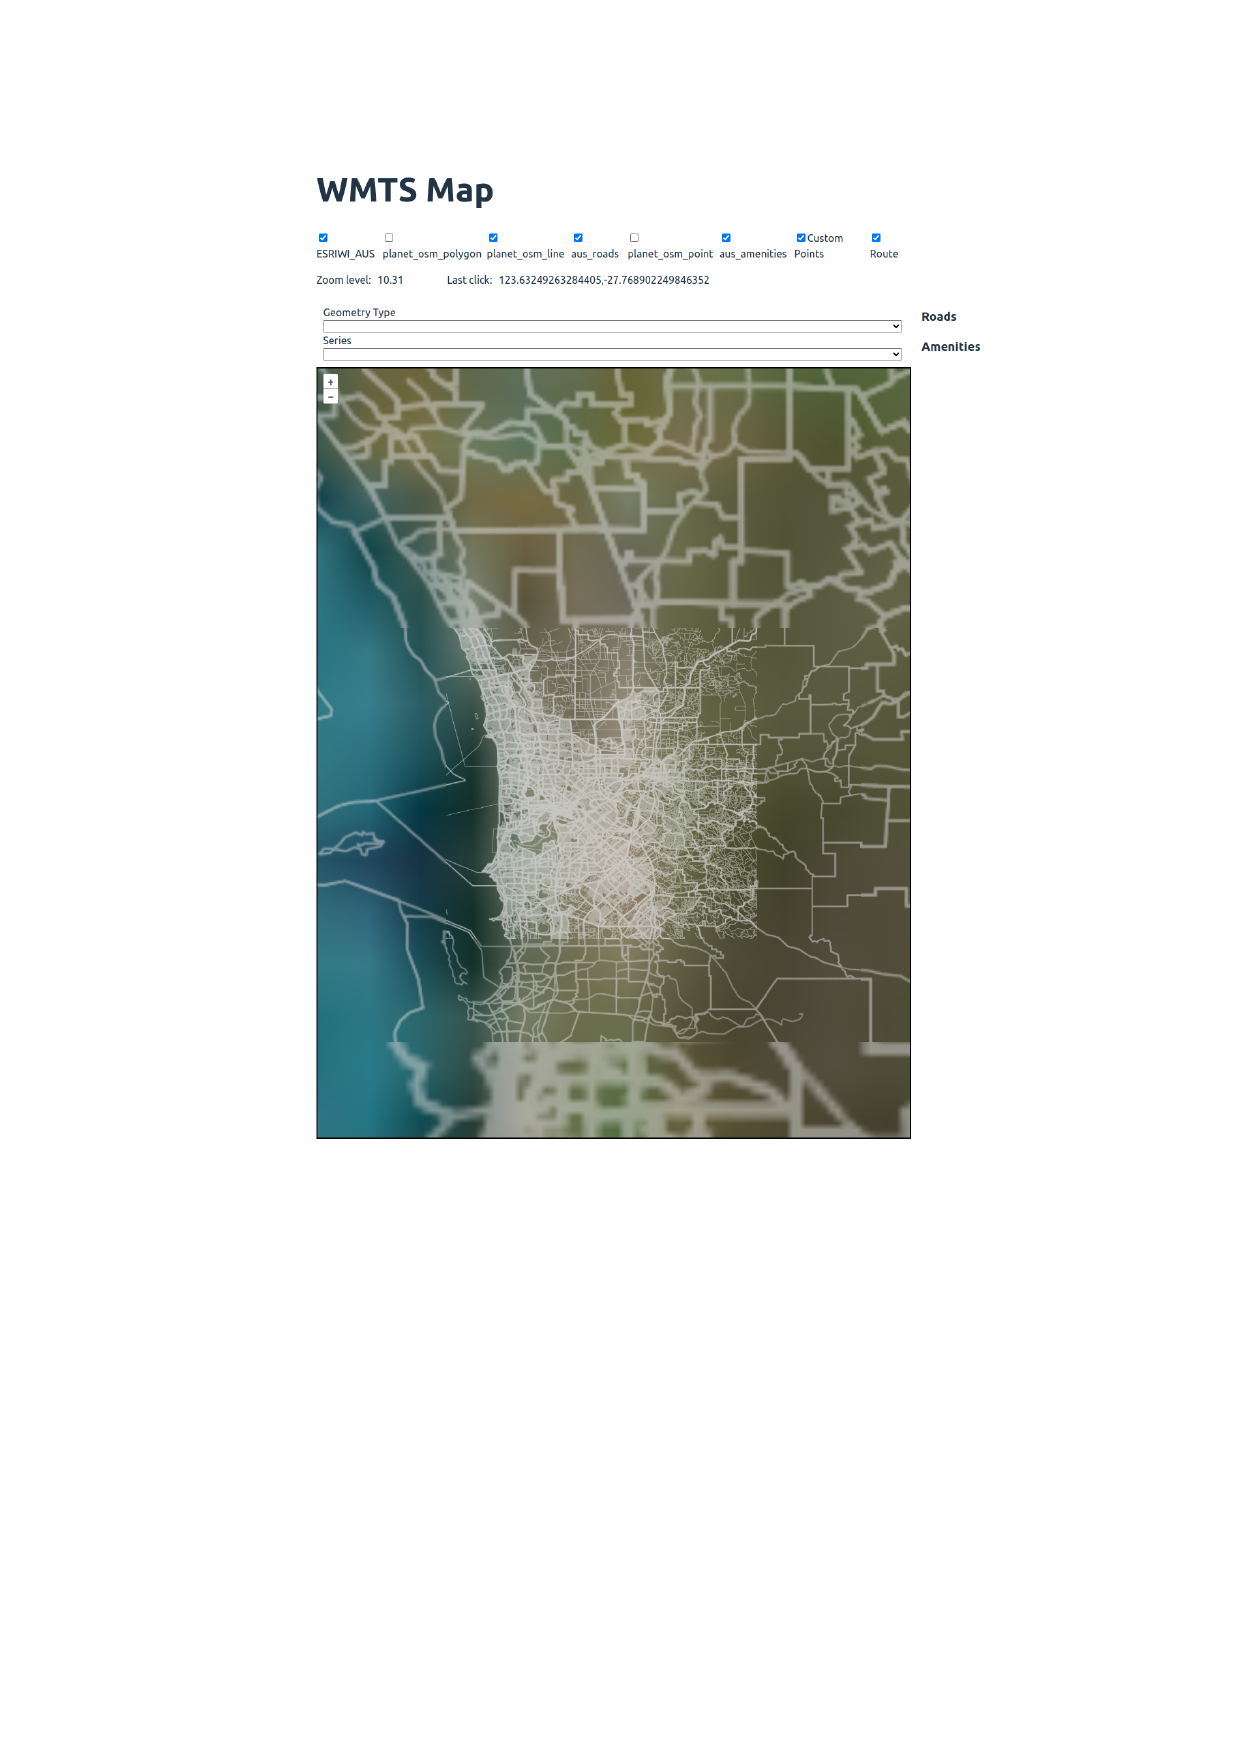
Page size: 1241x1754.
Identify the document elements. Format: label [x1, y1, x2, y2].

picture [108, 153, 1113, 1173]
